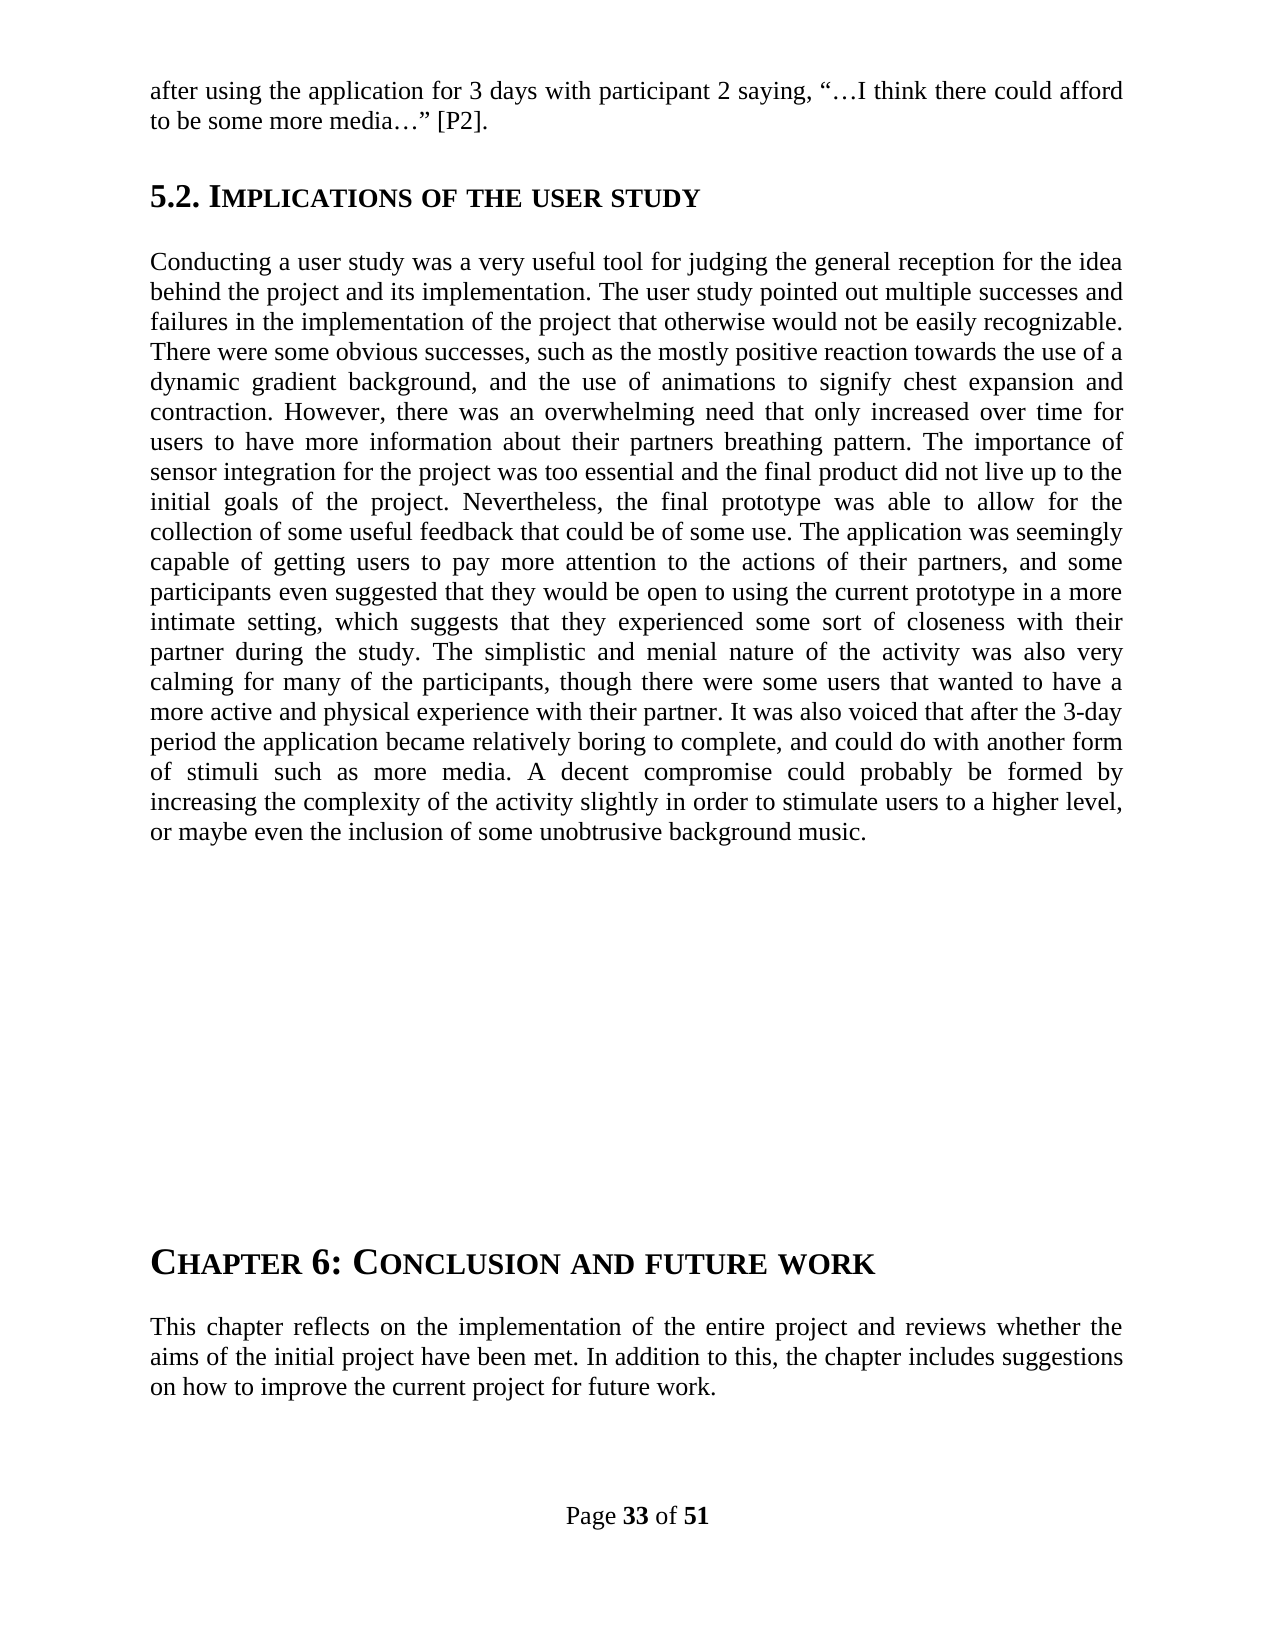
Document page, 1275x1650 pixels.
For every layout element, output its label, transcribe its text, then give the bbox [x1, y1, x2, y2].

text This chapter reflects on the implementation of the entire project and reviews whether the aims of the initial project have been met. In addition to this, the chapter includes suggestions on how to improve the current project for future work. [150, 1311, 1125, 1401]
text after using the application for 3 days with participant 2 saying, “…I think there could afford to be some more media…” [P2]. [150, 75, 1125, 135]
text Conducting a user study was a very useful tool for judging the general reception for the idea behind the project and its implementation. The user study pointed out multiple successes and failures in the implementation of the project that otherwise would not be easily recognizable. There were some obvious successes, such as the mostly positive reaction towards the use of a dynamic gradient background, and the use of animations to signify chest expansion and contraction. However, there was an overwhelming need that only increased over time for users to have more information about their partners breathing pattern. The importance of sensor integration for the project was too essential and the final product did not live up to the initial goals of the project. Nevertheless, the final prototype was able to allow for the collection of some useful feedback that could be of some use. The application was seemingly capable of getting users to pay more attention to the actions of their partners, and some participants even suggested that they would be open to using the current prototype in a more intimate setting, which suggests that they experienced some sort of closeness with their partner during the study. The simplistic and menial nature of the activity was also very calming for many of the participants, though there were some users that wanted to have a more active and physical experience with their partner. It was also voiced that after the 3-day period the application became relatively boring to complete, and could do with another form of stimuli such as more media. A decent compromise could probably be formed by increasing the complexity of the activity slightly in order to stimulate users to a higher level, or maybe even the inclusion of some unobtrusive background music. [150, 246, 1125, 846]
subtitle 5.2. Implications of the user study [150, 177, 1125, 215]
subtitle Chapter 6: Conclusion and future work [150, 1239, 1125, 1282]
